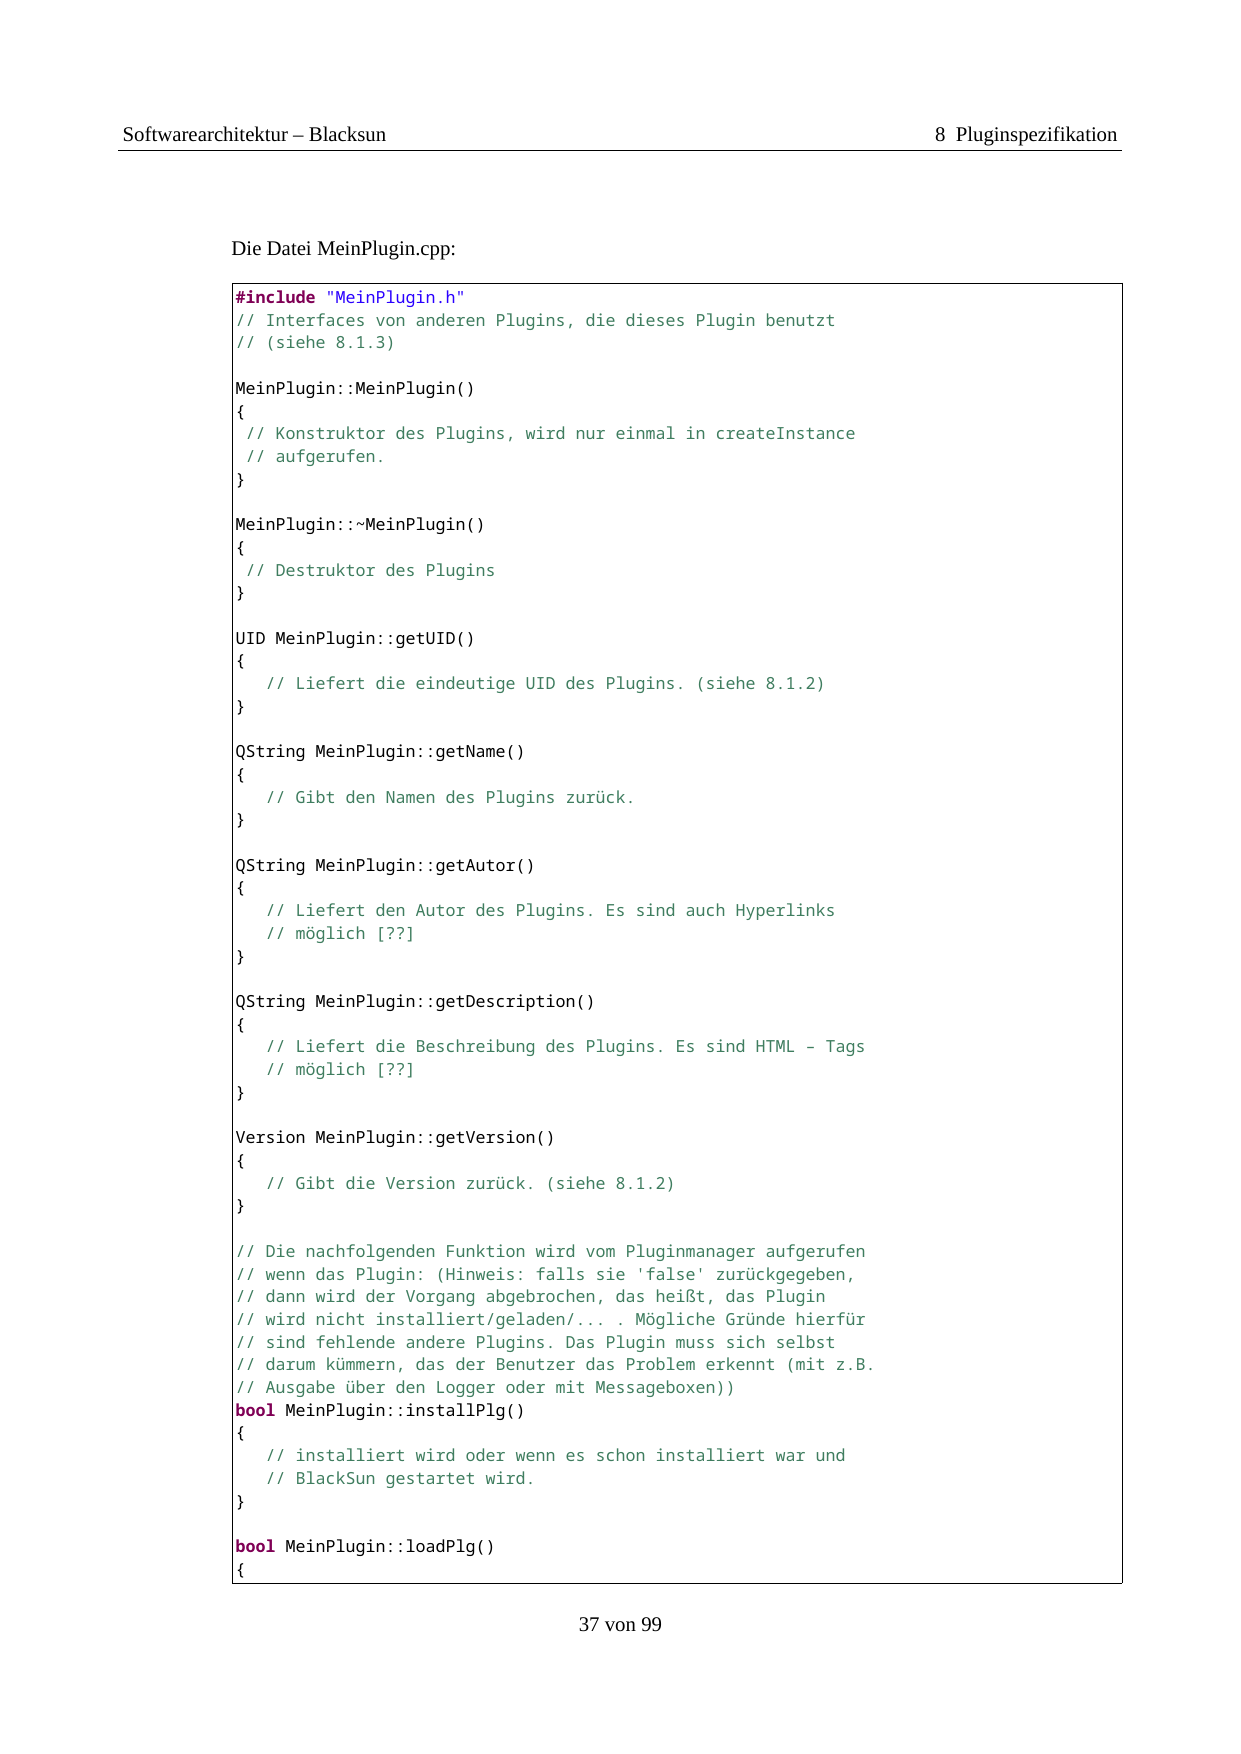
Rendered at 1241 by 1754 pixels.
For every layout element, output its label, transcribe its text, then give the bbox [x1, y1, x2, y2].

text #include "MeinPlugin.h" // Interfaces von anderen Plugins, die dieses Plugin benutzt // (siehe 8.1.3) MeinPlugin::MeinPlugin() { // Konstruktor des Plugins, wird nur einmal in createInstance // aufgerufen. } MeinPlugin::~MeinPlugin() { // Destruktor des Plugins } [233, 284, 1122, 623]
text Die Datei MeinPlugin.cpp: [231, 236, 1122, 259]
text UID MeinPlugin::getUID() { // Liefert die eindeutige UID des Plugins. (siehe 8.1.2) } QString MeinPlugin::getName() { // Gibt den Namen des Plugins zurück. } QString MeinPlugin::getAutor() { // Liefert den Autor des Plugins. Es sind auch Hyperlinks // möglich [??] } QString MeinPlugin::getDescription() { // Liefert die Beschreibung des Plugins. Es sind HTML – Tags // möglich [??] } Version MeinPlugin::getVersion() { // Gibt die Version zurück. (siehe 8.1.2) } // Die nachfolgenden Funktion wird vom Pluginmanager aufgerufen // wenn das Plugin: (Hinweis: falls sie 'false' zurückgegeben, // dann wird der Vorgang abgebrochen, das heißt, das Plugin // wird nicht installiert/geladen/... . Mögliche Gründe hierfür // sind fehlende andere Plugins. Das Plugin muss sich selbst // darum kümmern, das der Benutzer das Problem erkennt (mit z.B. // Ausgabe über den Logger oder mit Messageboxen)) bool MeinPlugin::installPlg() { // installiert wird oder wenn es schon installiert war und // BlackSun gestartet wird. } bool MeinPlugin::loadPlg() { [233, 623, 1122, 1583]
